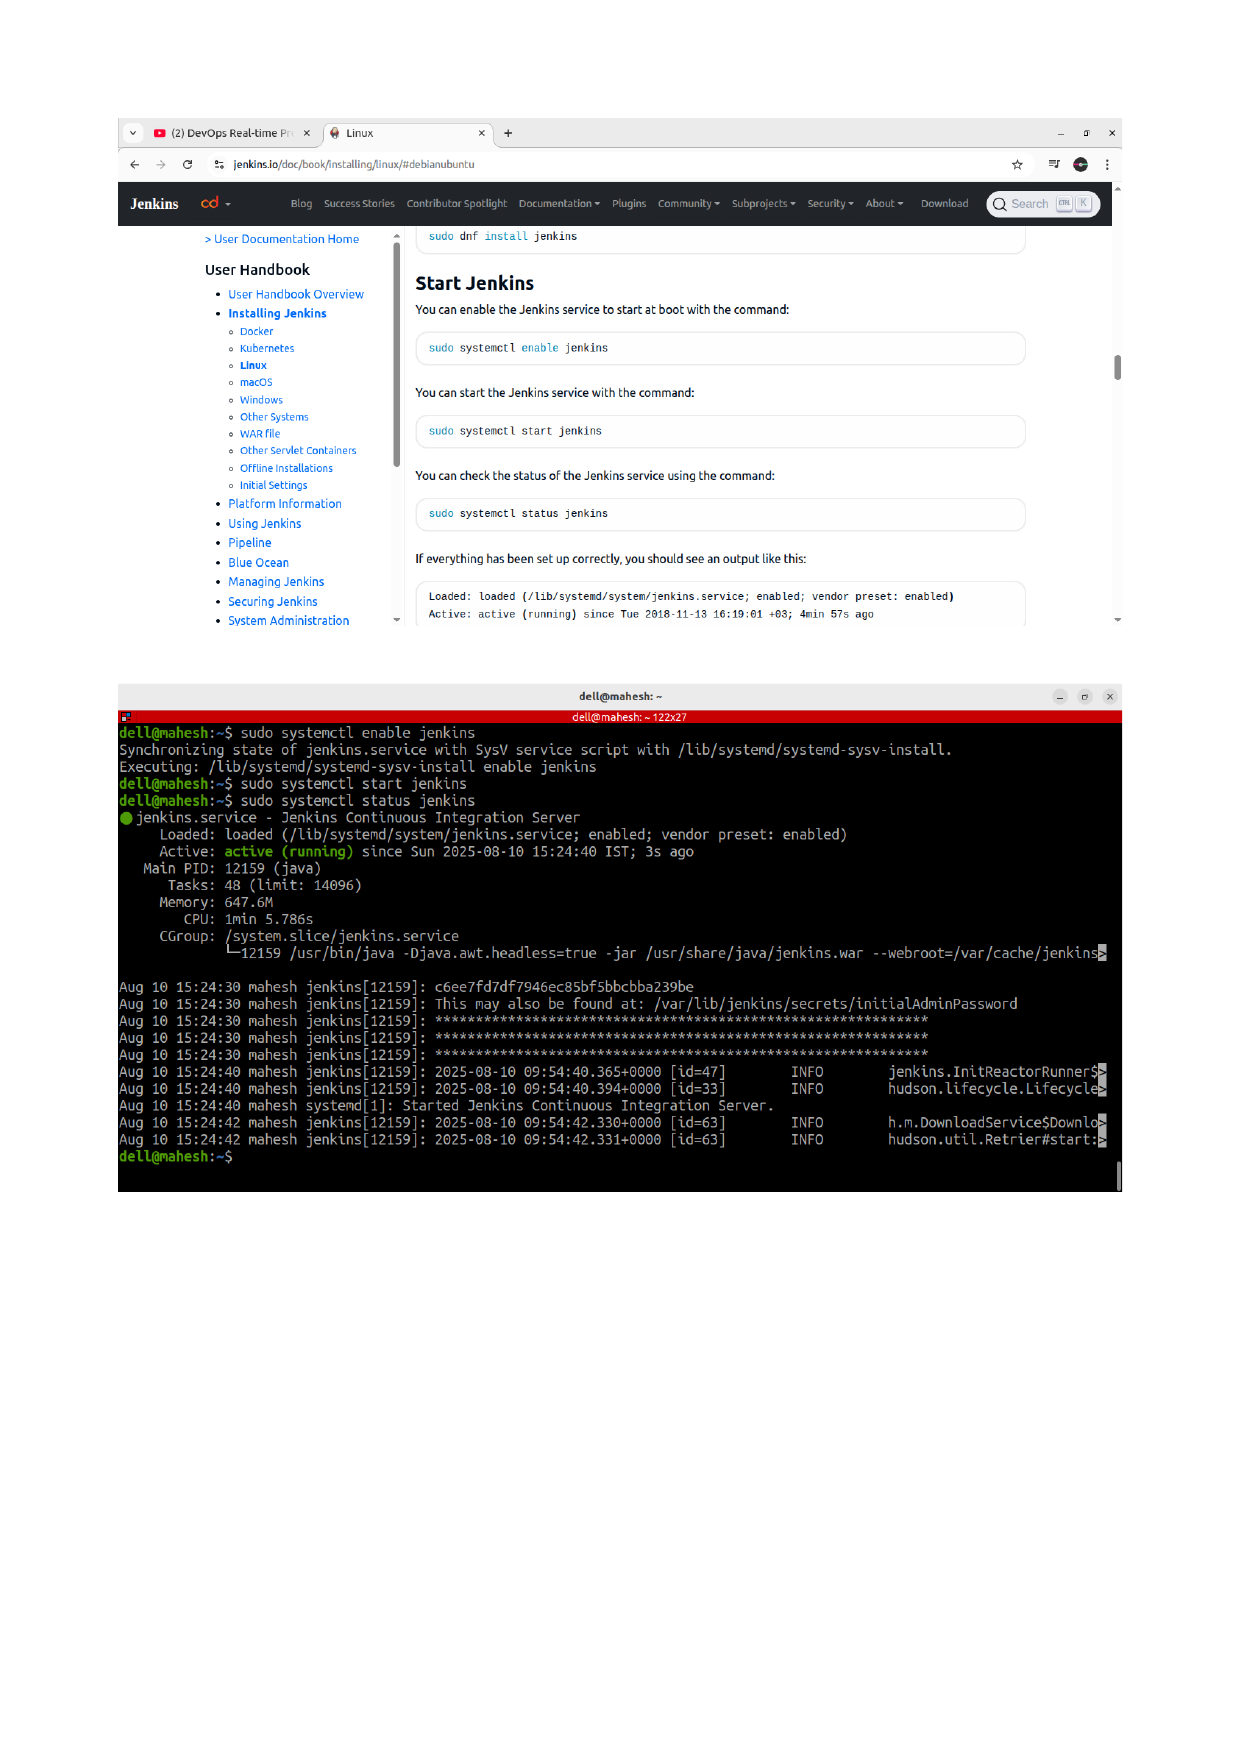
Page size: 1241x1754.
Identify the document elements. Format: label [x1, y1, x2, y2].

picture [118, 683, 1123, 1192]
picture [118, 118, 1123, 626]
